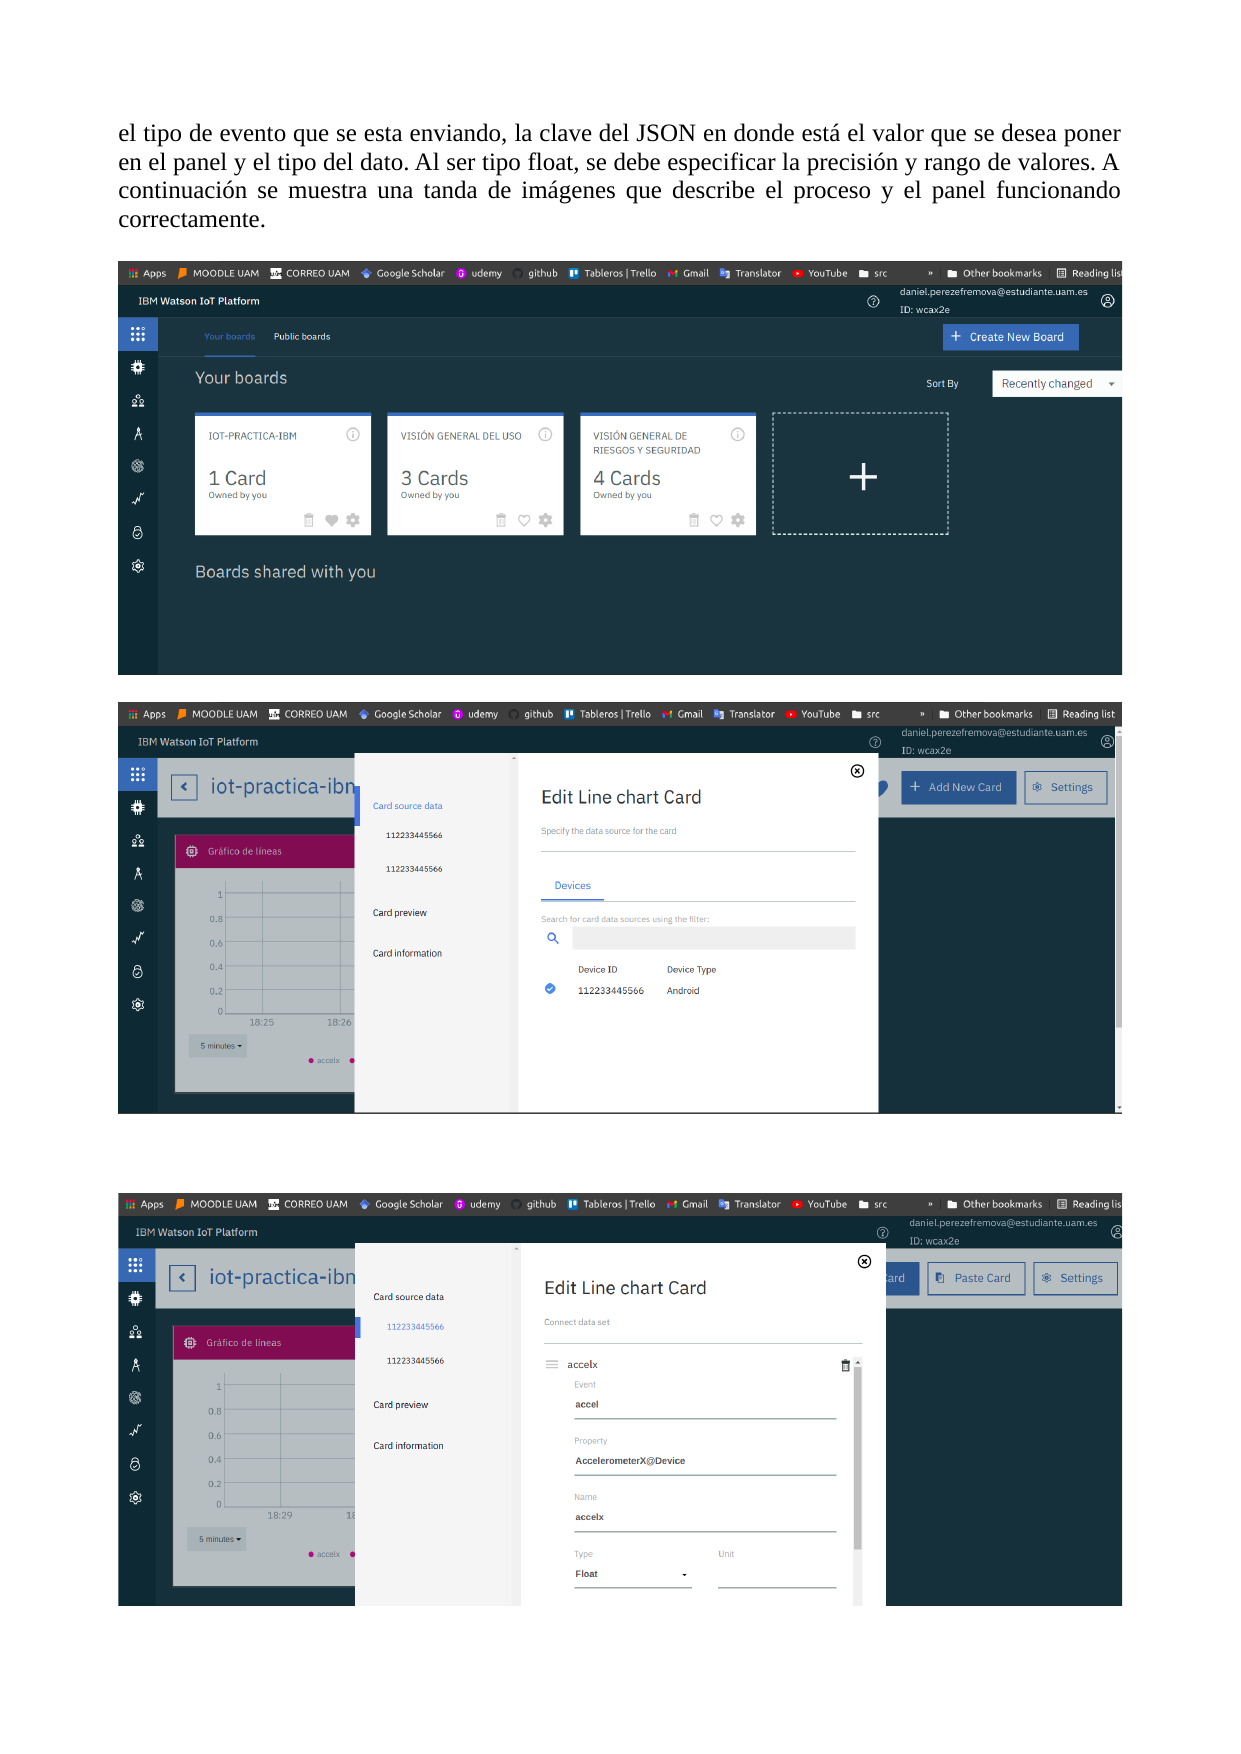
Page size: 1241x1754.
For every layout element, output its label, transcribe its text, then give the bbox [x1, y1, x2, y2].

picture [118, 1193, 1123, 1606]
text el tipo de evento que se esta enviando, la clave del JSON en donde está el valor que se desea poner en el panel y el tipo del dato. Al ser tipo float, se debe especificar la precisión y rango de valores. A continuación se muestra una tanda de imágenes que describe el proceso y el panel funcionando correctamente. [118, 118, 1122, 233]
picture [118, 261, 1123, 675]
picture [118, 702, 1122, 1114]
